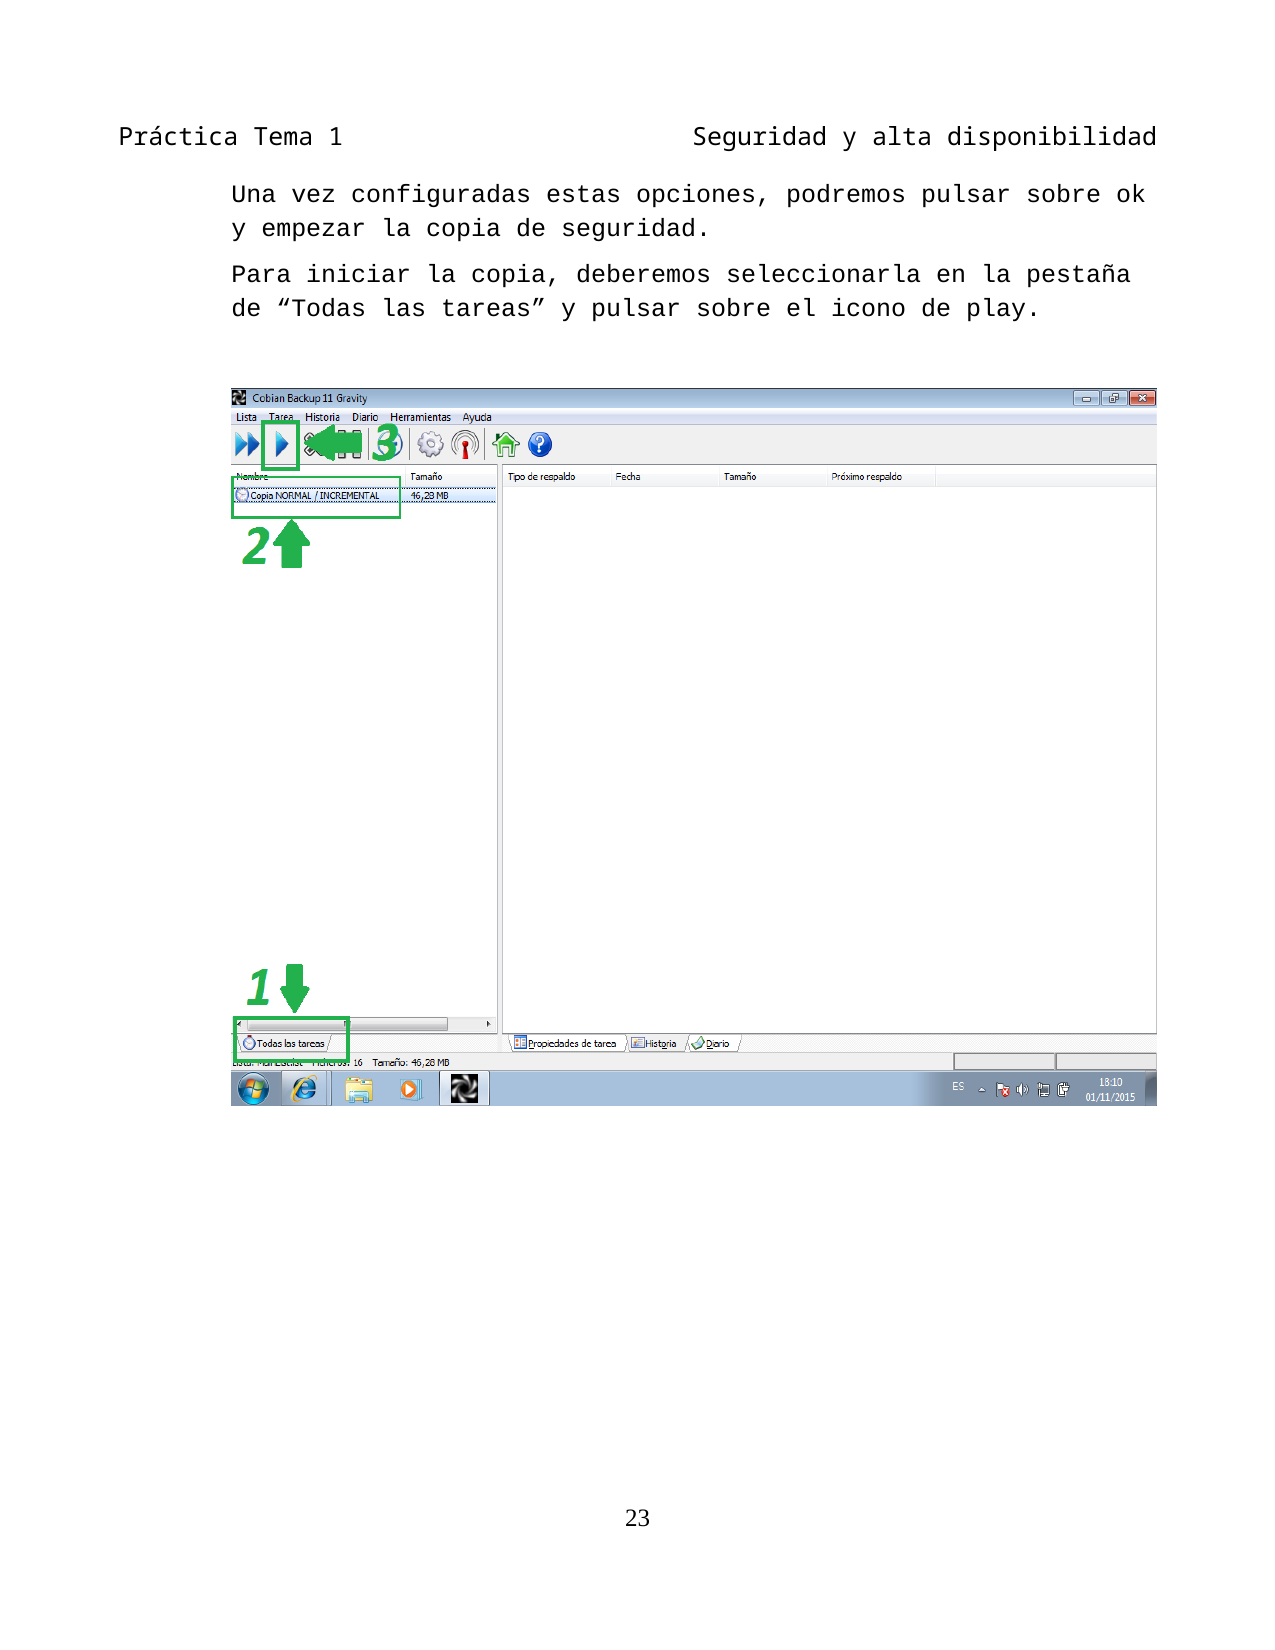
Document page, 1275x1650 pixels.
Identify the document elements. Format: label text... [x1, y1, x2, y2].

text Para iniciar la copia, deberemos seleccionarla en la pestaña de “Todas las tareas” y pulsar sobre el icono de play. [231, 262, 1157, 324]
picture [231, 388, 1157, 1106]
text Una vez configuradas estas opciones, podremos pulsar sobre ok y empezar la copia de seguridad. [231, 182, 1157, 244]
